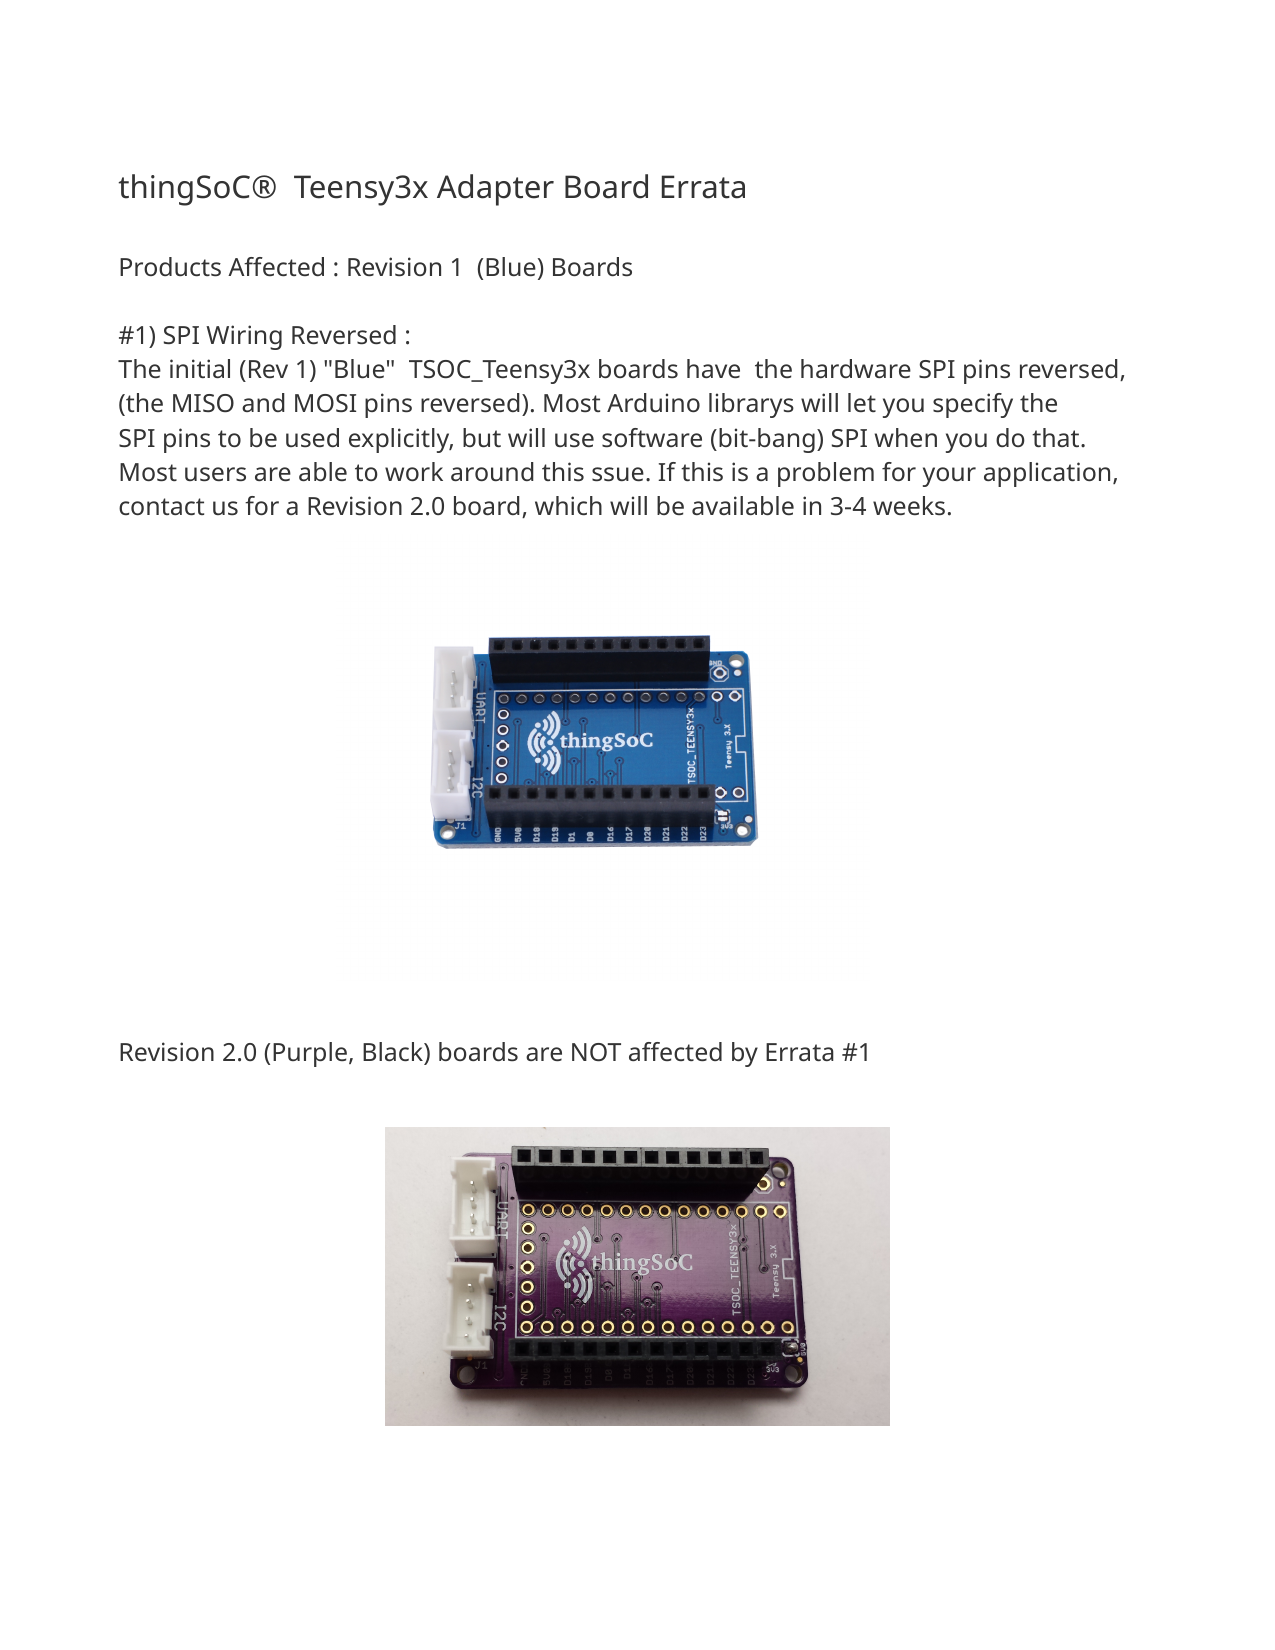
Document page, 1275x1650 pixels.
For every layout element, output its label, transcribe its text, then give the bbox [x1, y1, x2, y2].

text Products Affected : Revision 1 (Blue) Boards #1) SPI Wiring Reversed : The initial (Rev 1) "Blue" TSOC_Teensy3x boards have the hardware SPI pins reversed, (the MISO and MOSI pins reversed). Most Arduino librarys will let you specify the SPI pins to be used explicitly, but will use software (bit-bang) SPI when you do that. Most users are able to work around this ssue. If this is a problem for your application, contact us for a Revision 2.0 board, which will be available in 3-4 weeks. [118, 250, 1157, 522]
picture [385, 1127, 890, 1426]
text Revision 2.0 (Purple, Black) boards are NOT affected by Errata #1 [118, 1001, 1157, 1069]
picture [336, 534, 871, 981]
text thingSoC® Teensy3x Adapter Board Errata [118, 165, 1157, 207]
